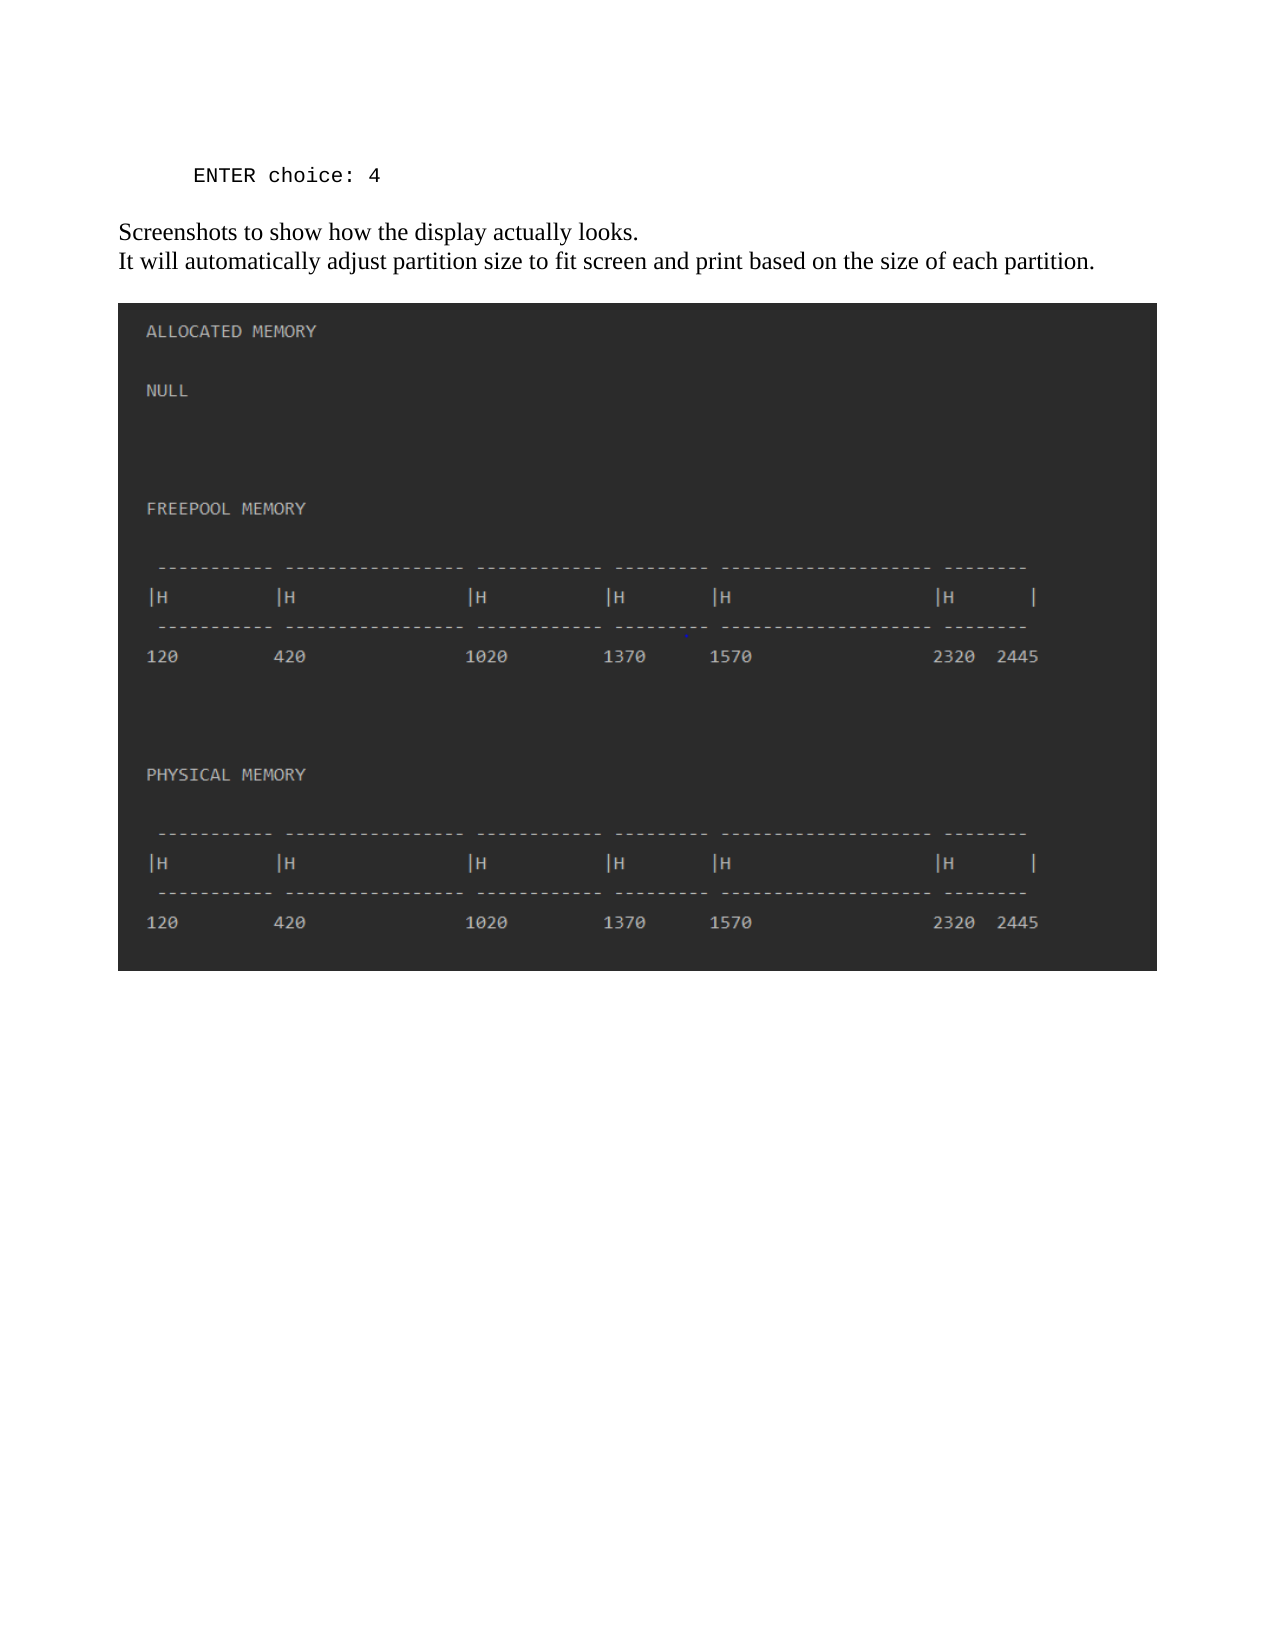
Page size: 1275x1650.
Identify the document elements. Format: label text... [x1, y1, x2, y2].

text Screenshots to show how the display actually looks. [118, 217, 1157, 246]
text ENTER choice: 4 [118, 165, 1157, 189]
picture [118, 303, 1157, 971]
text It will automatically adjust partition size to fit screen and print based on the size of each partition. [118, 246, 1157, 275]
